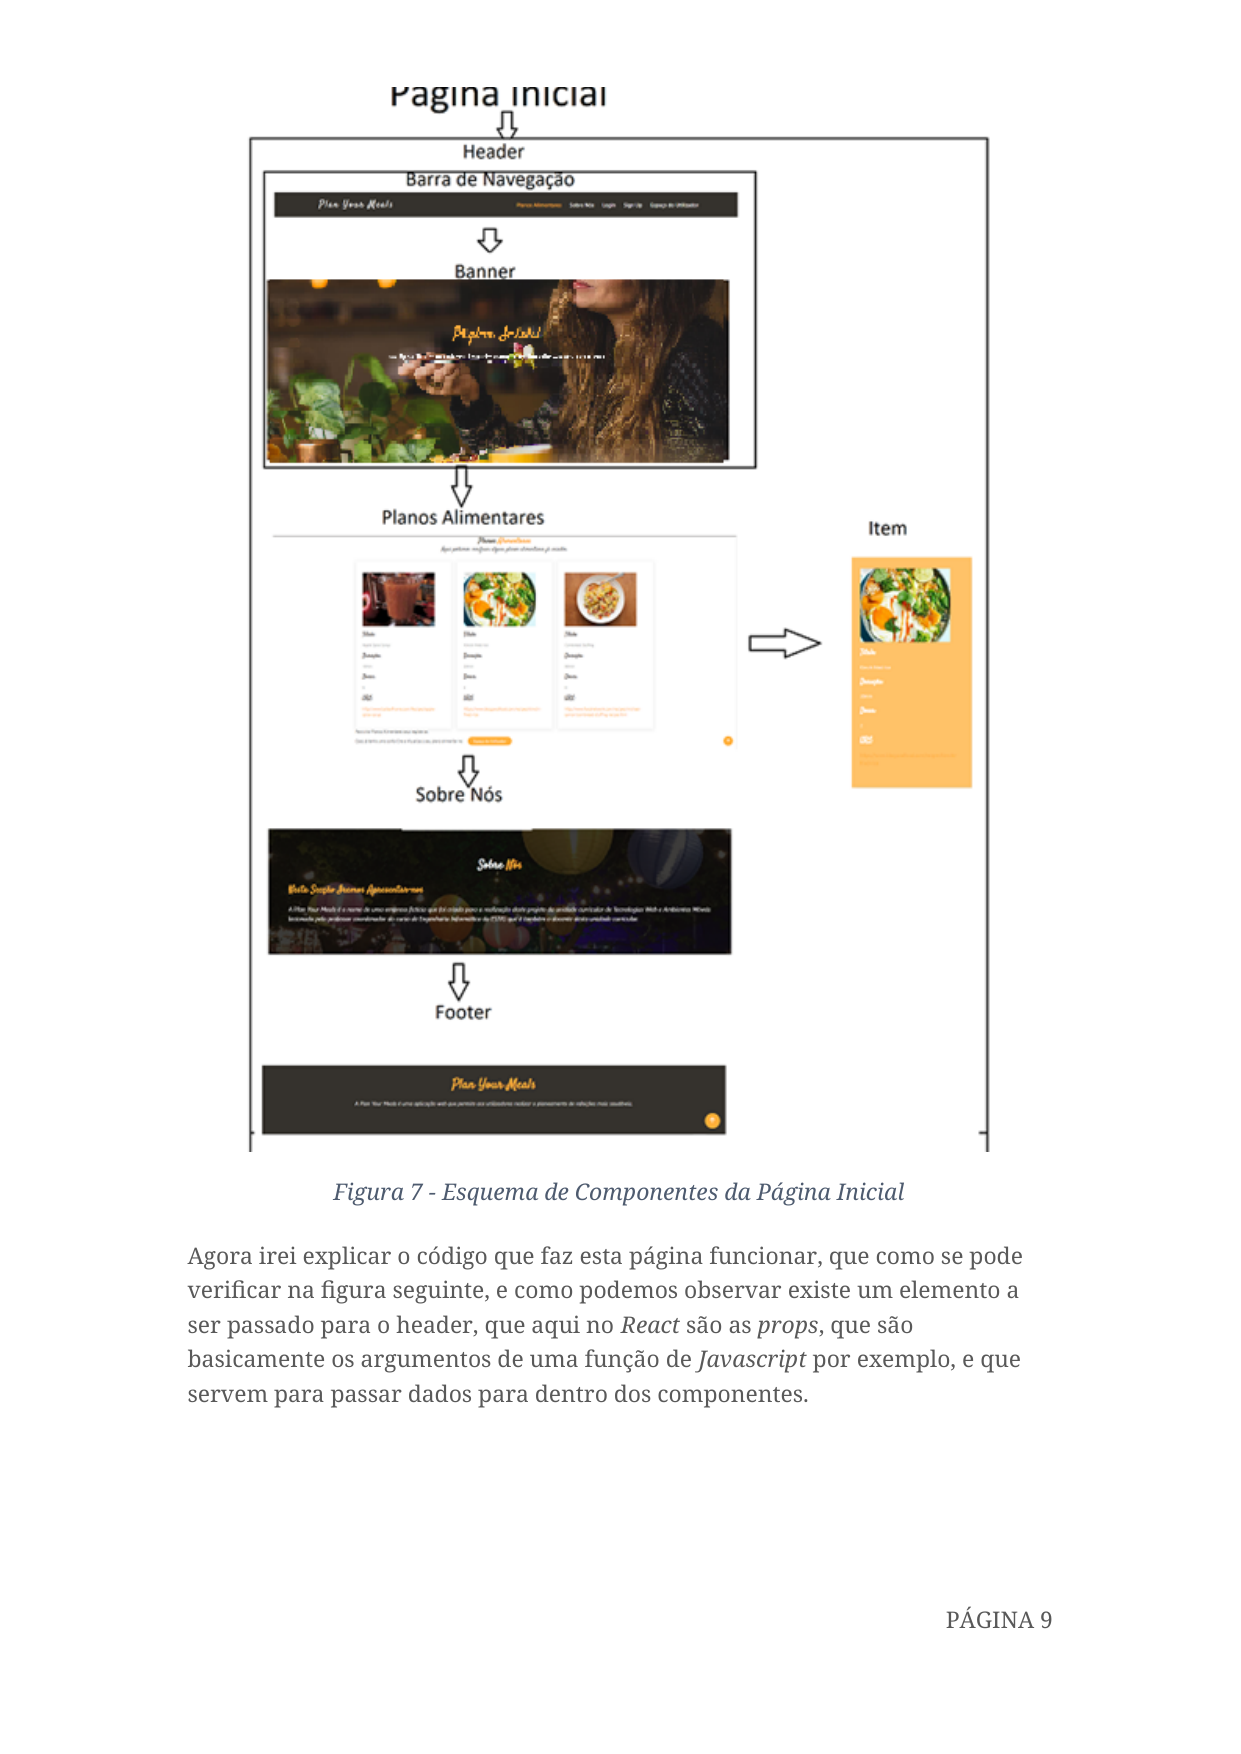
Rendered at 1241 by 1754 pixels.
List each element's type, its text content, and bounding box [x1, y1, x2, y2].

text Figura 7 - Esquema de Componentes da Página Inicial [187, 1176, 1053, 1207]
text Agora irei explicar o código que faz esta página funcionar, que como se pode verificar na figura seguinte, e como podemos observar existe um elemento a ser passado para o header, que aqui no React são as props, que são basicamente os argumentos de uma função de Javascript por exemplo, e que servem para passar dados para dentro dos componentes. [187, 1240, 1053, 1409]
